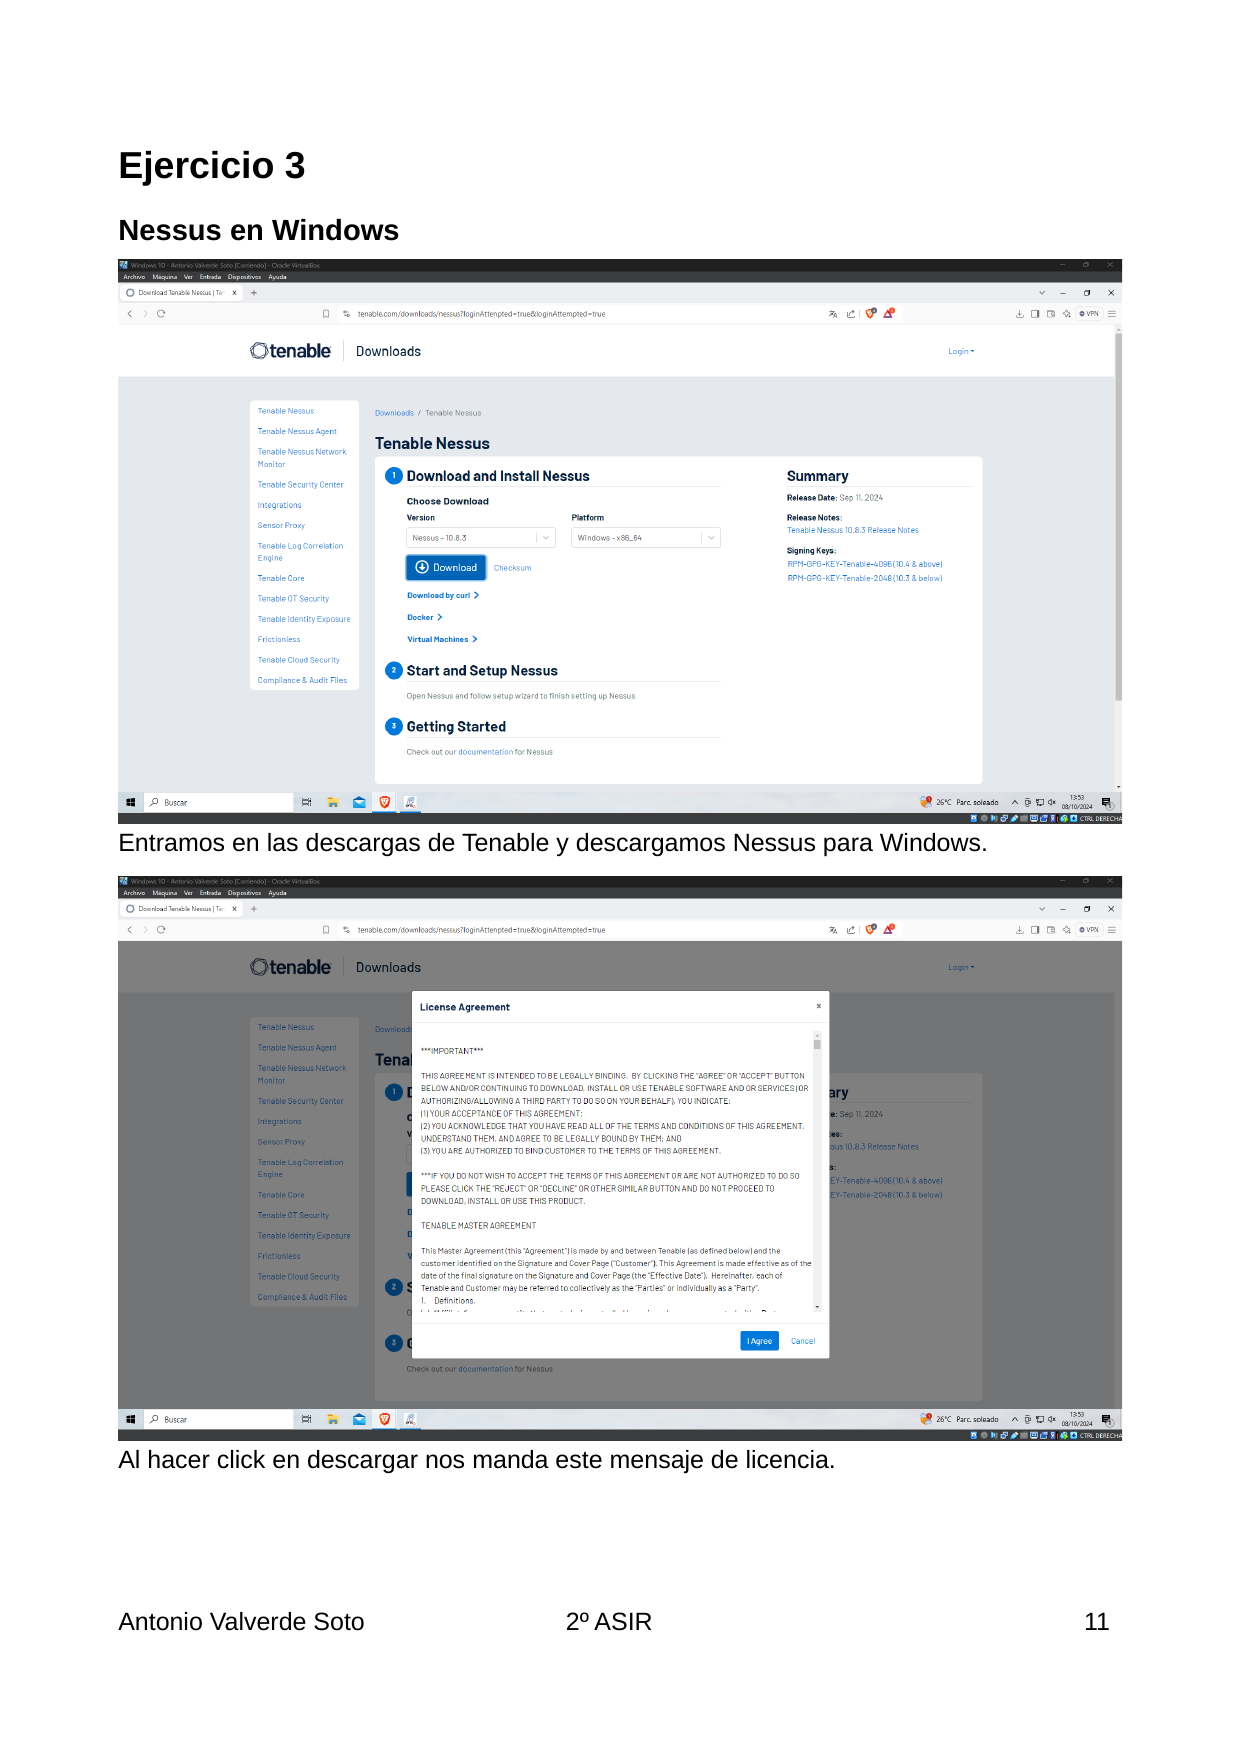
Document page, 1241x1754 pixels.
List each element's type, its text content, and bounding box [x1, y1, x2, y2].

subtitle Nessus en Windows [118, 213, 1122, 247]
picture [118, 259, 1123, 824]
subtitle Ejercicio 3 [118, 143, 1122, 186]
text Al hacer click en descargar nos manda este mensaje de licencia. [118, 1441, 1122, 1474]
text Entramos en las descargas de Tenable y descargamos Nessus para Windows. [118, 824, 1122, 857]
picture [118, 876, 1123, 1441]
